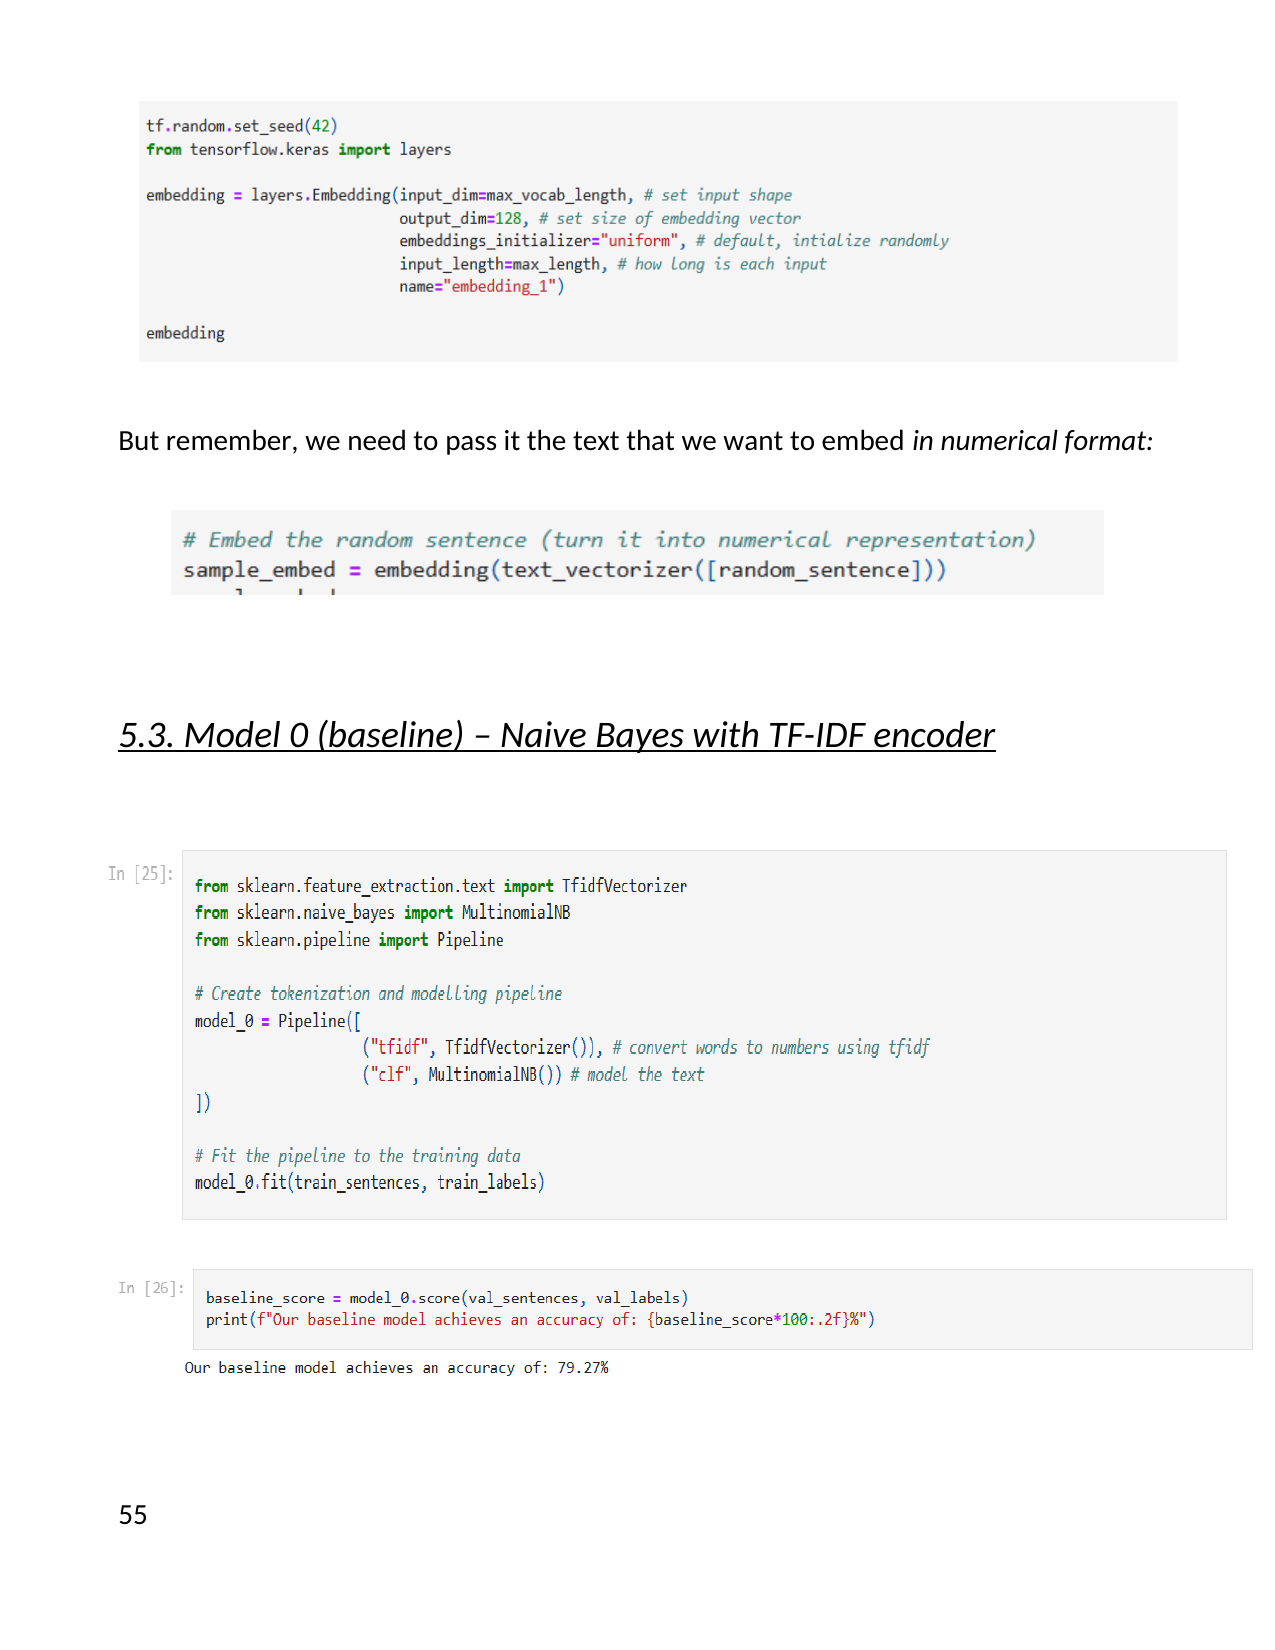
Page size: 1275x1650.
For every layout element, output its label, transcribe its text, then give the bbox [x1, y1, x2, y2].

picture [106, 842, 1230, 1229]
subtitle 5.3. Model 0 (baseline) – Naive Bayes with TF-IDF encoder [118, 711, 1157, 757]
text But remember, we need to pass it the text that we want to embed in numerical format: [118, 422, 1157, 458]
picture [138, 101, 1178, 362]
picture [106, 1268, 1263, 1388]
picture [171, 510, 1104, 595]
